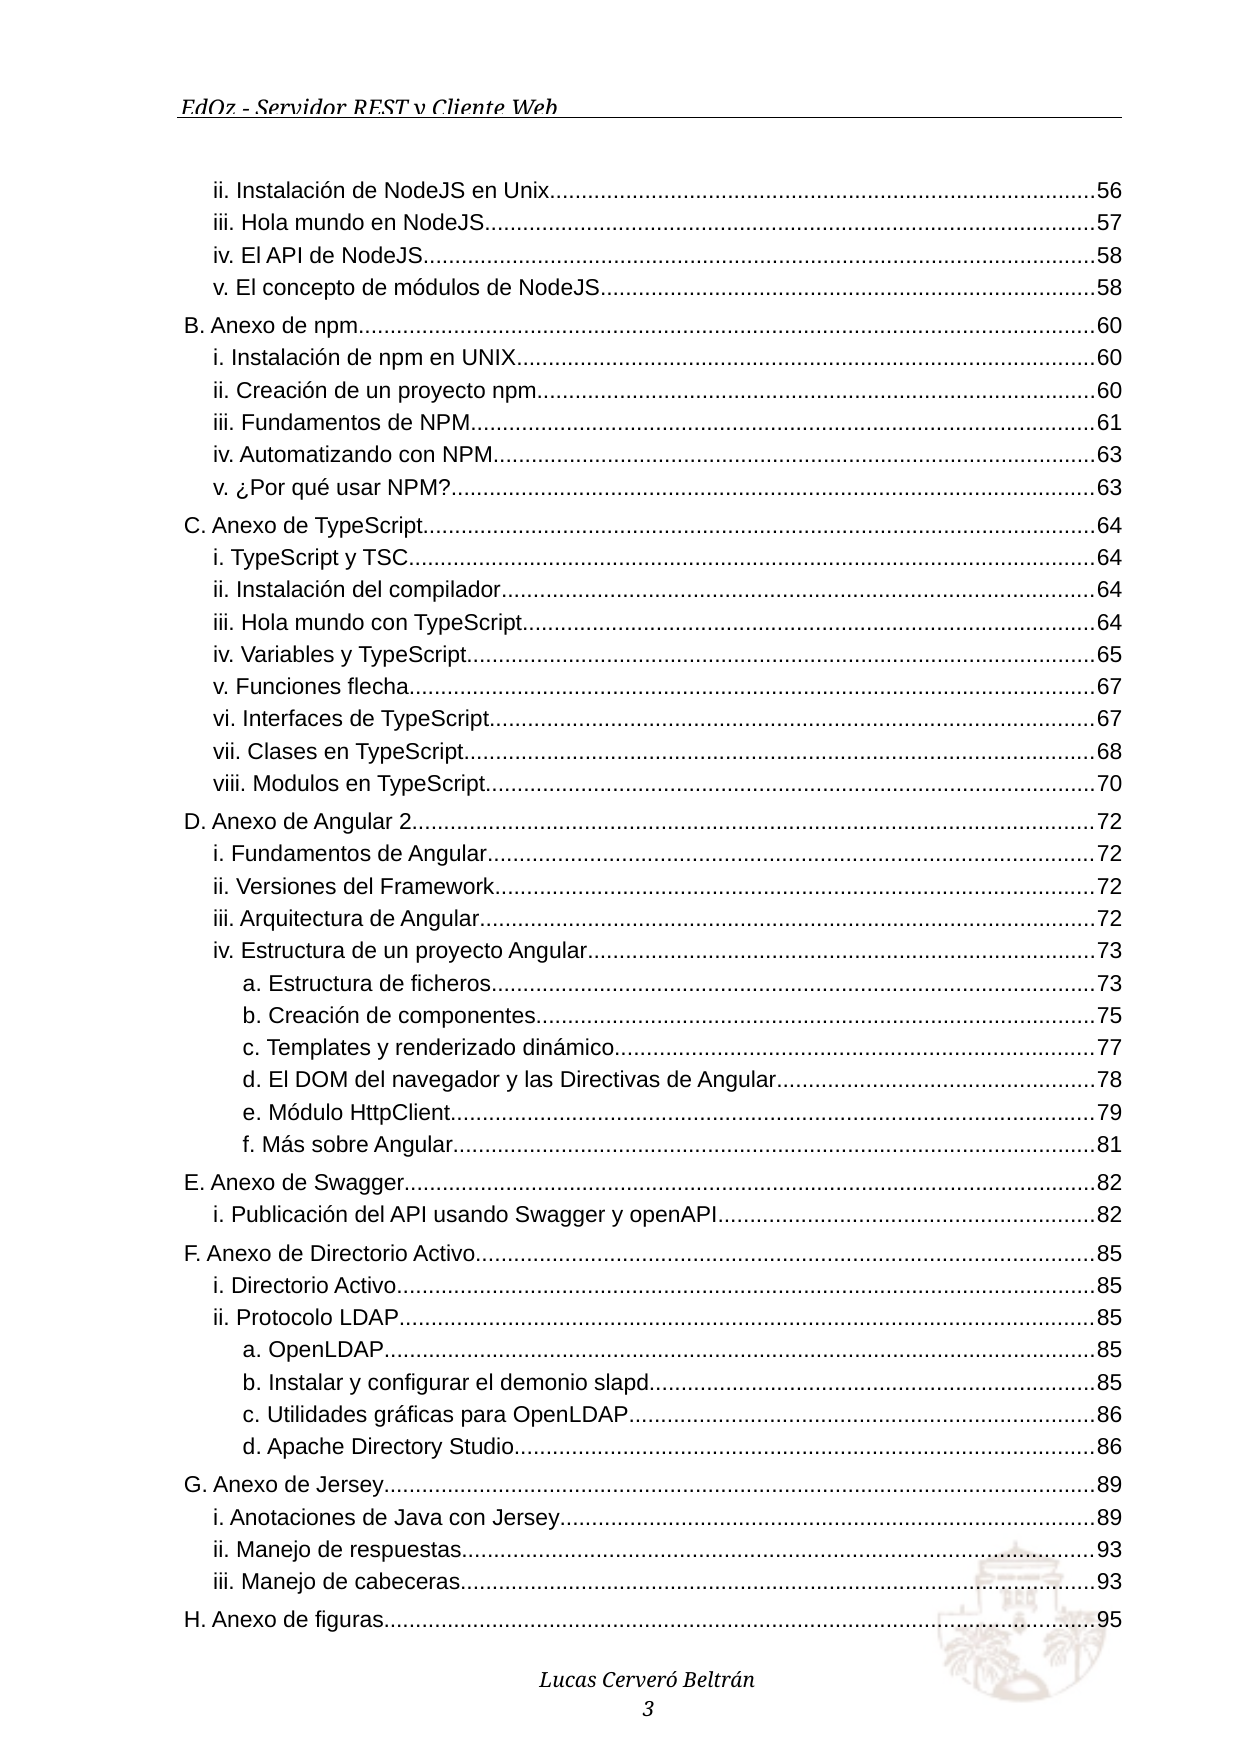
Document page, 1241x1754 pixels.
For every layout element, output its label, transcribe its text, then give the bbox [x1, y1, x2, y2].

text d. El DOM del navegador y las Directivas de Angular 78 [236, 1066, 1122, 1093]
text i. Fundamentos de Angular 72 [207, 840, 1122, 867]
text vi. Interfaces de TypeScript 67 [207, 705, 1122, 732]
text i. Publicación del API usando Swagger y openAPI 82 [207, 1201, 1122, 1228]
text ii. Creación de un proyecto npm 60 [207, 377, 1122, 403]
text E. Anexo de Swagger 82 [177, 1169, 1122, 1196]
text iii. Hola mundo en NodeJS 57 [207, 209, 1122, 236]
text F. Anexo de Directorio Activo 85 [177, 1239, 1122, 1266]
text c. Templates y renderizado dinámico 77 [236, 1034, 1122, 1061]
text e. Módulo HttpClient 79 [236, 1099, 1122, 1125]
text B. Anexo de npm 60 [177, 312, 1122, 338]
text c. Utilidades gráficas para OpenLDAP 86 [236, 1401, 1122, 1427]
text D. Anexo de Angular 2 72 [177, 808, 1122, 834]
text iv. Estructura de un proyecto Angular 73 [207, 937, 1122, 964]
text ii. Protocolo LDAP 85 [207, 1304, 1122, 1331]
text iii. Hola mundo con TypeScript 64 [207, 608, 1122, 635]
text a. OpenLDAP 85 [236, 1336, 1122, 1363]
text C. Anexo de TypeScript 64 [177, 512, 1122, 538]
text iv. Variables y TypeScript 65 [207, 641, 1122, 667]
text viii. Modulos en TypeScript 70 [207, 770, 1122, 796]
text iv. Automatizando con NPM 63 [207, 441, 1122, 468]
text i. Instalación de npm en UNIX 60 [207, 344, 1122, 371]
text v. El concepto de módulos de NodeJS 58 [207, 274, 1122, 300]
text iii. Arquitectura de Angular 72 [207, 905, 1122, 931]
text b. Instalar y configurar el demonio slapd 85 [236, 1369, 1122, 1395]
text vii. Clases en TypeScript 68 [207, 738, 1122, 764]
text v. ¿Por qué usar NPM? 63 [207, 473, 1122, 500]
text ii. Instalación del compilador 64 [207, 576, 1122, 603]
text i. TypeScript y TSC 64 [207, 544, 1122, 570]
text ii. Instalación de NodeJS en Unix 56 [207, 177, 1122, 203]
text v. Funciones flecha 67 [207, 673, 1122, 699]
text iii. Manejo de cabeceras 93 [207, 1568, 1122, 1595]
text b. Creación de componentes 75 [236, 1002, 1122, 1028]
text f. Más sobre Angular 81 [236, 1131, 1122, 1157]
text a. Estructura de ficheros 73 [236, 969, 1122, 996]
text d. Apache Directory Studio 86 [236, 1433, 1122, 1460]
text G. Anexo de Jersey 89 [177, 1471, 1122, 1498]
text i. Directorio Activo 85 [207, 1272, 1122, 1298]
text ii. Manejo de respuestas 93 [207, 1536, 1122, 1562]
text H. Anexo de figuras 95 [177, 1606, 1122, 1633]
text i. Anotaciones de Java con Jersey 89 [207, 1504, 1122, 1530]
text ii. Versiones del Framework 72 [207, 873, 1122, 899]
text iv. El API de NodeJS 58 [207, 242, 1122, 268]
text iii. Fundamentos de NPM 61 [207, 409, 1122, 435]
